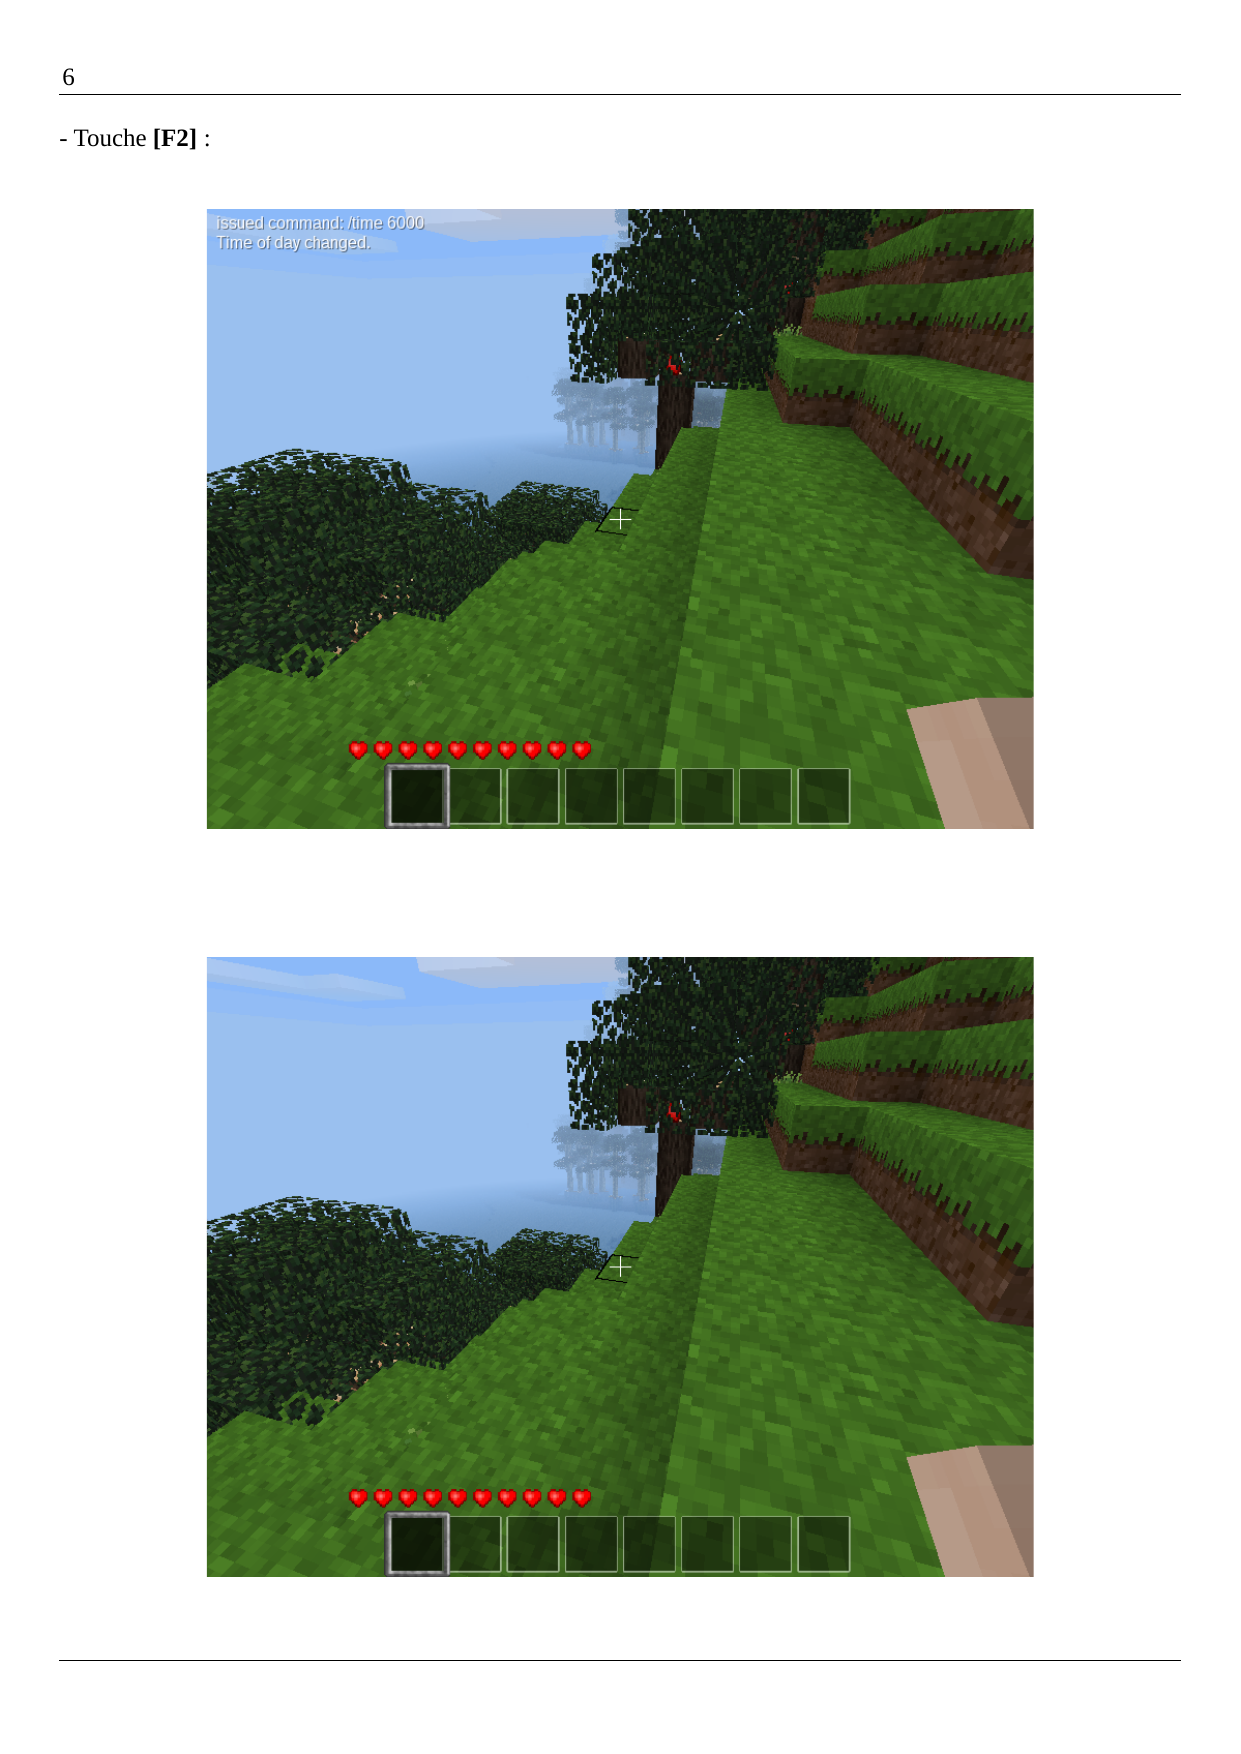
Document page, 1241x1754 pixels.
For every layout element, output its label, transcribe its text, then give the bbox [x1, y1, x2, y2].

subtitle - Touche [F2] : [59, 123, 1181, 152]
picture [206, 957, 1034, 1577]
picture [206, 209, 1034, 829]
